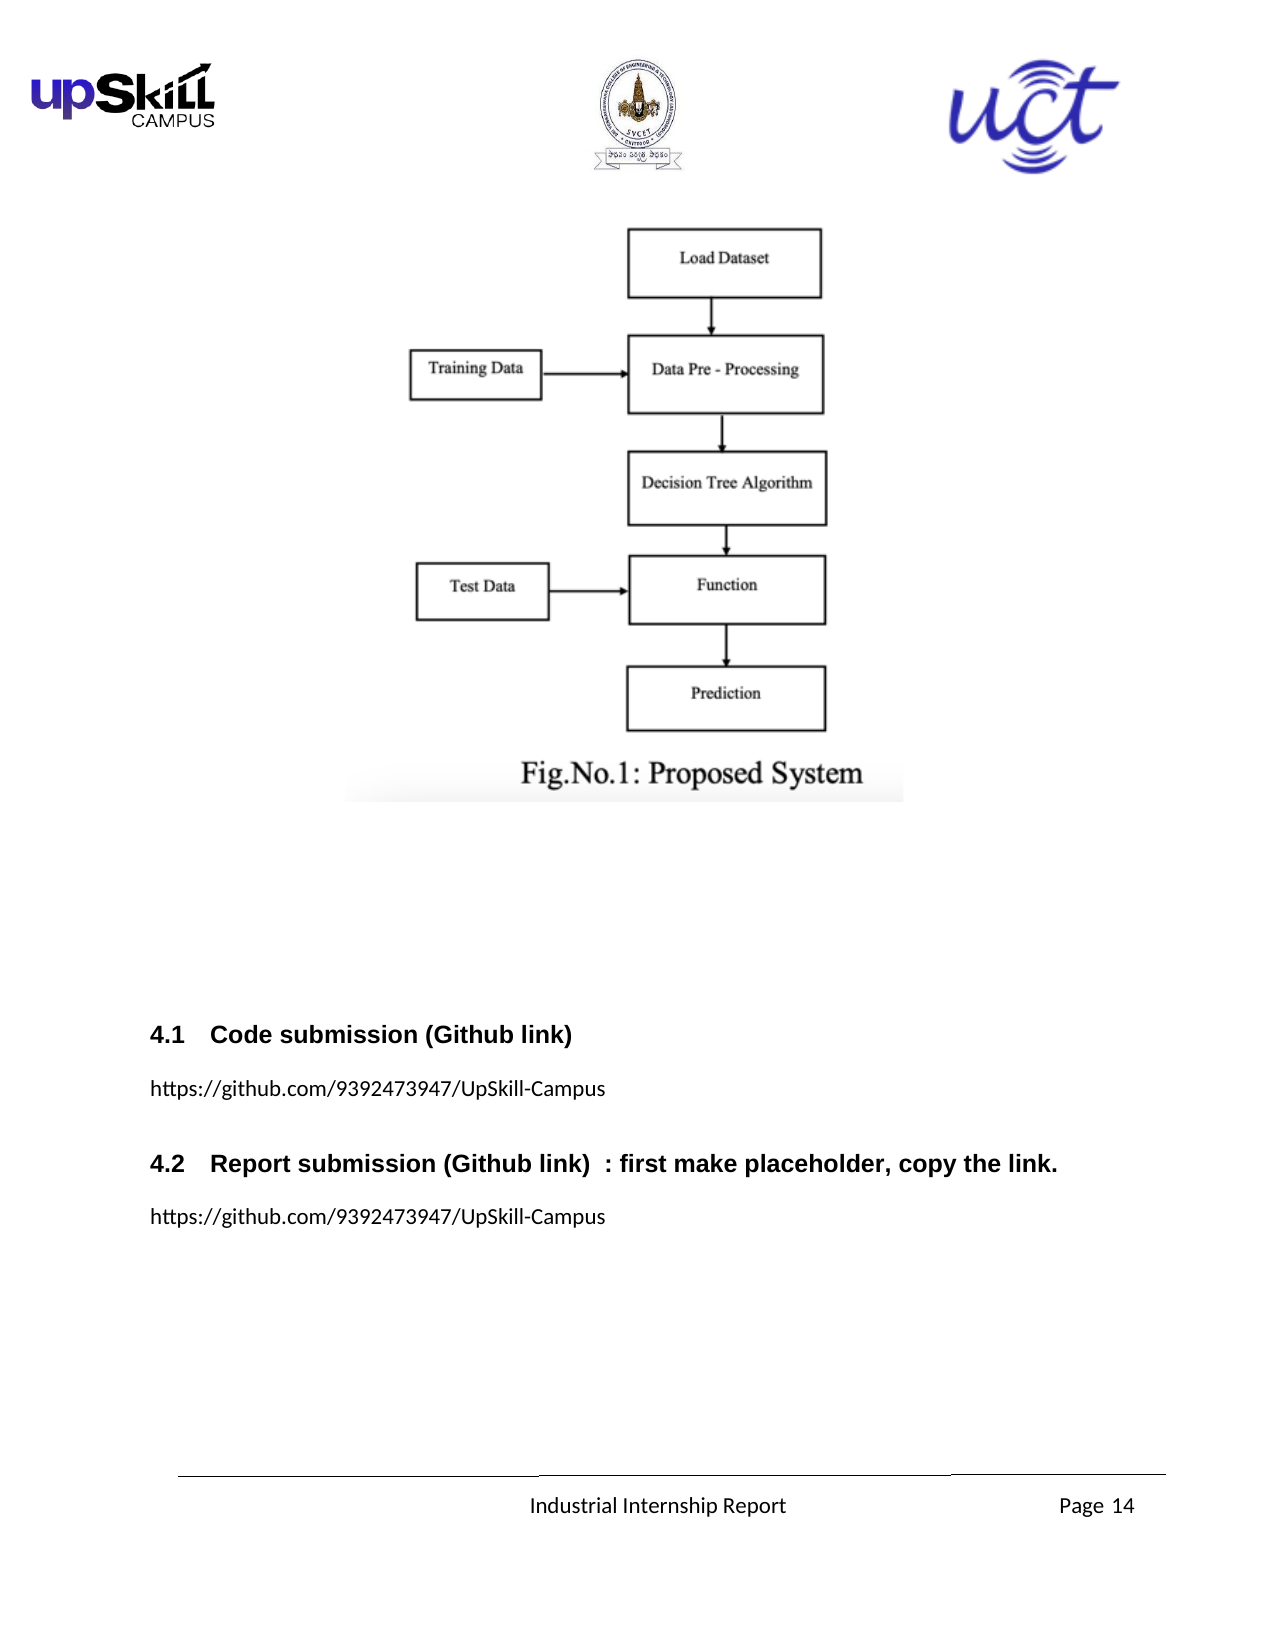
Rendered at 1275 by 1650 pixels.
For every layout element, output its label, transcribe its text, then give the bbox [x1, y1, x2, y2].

text https://github.com/9392473947/UpSkill-Campus [150, 1074, 1134, 1102]
subtitle Report submission (Github link) : first make placeholder, copy the link. [150, 1152, 1134, 1177]
text https://github.com/9392473947/UpSkill-Campus [150, 1202, 1134, 1230]
subtitle Code submission (Github link) [150, 1024, 1134, 1049]
